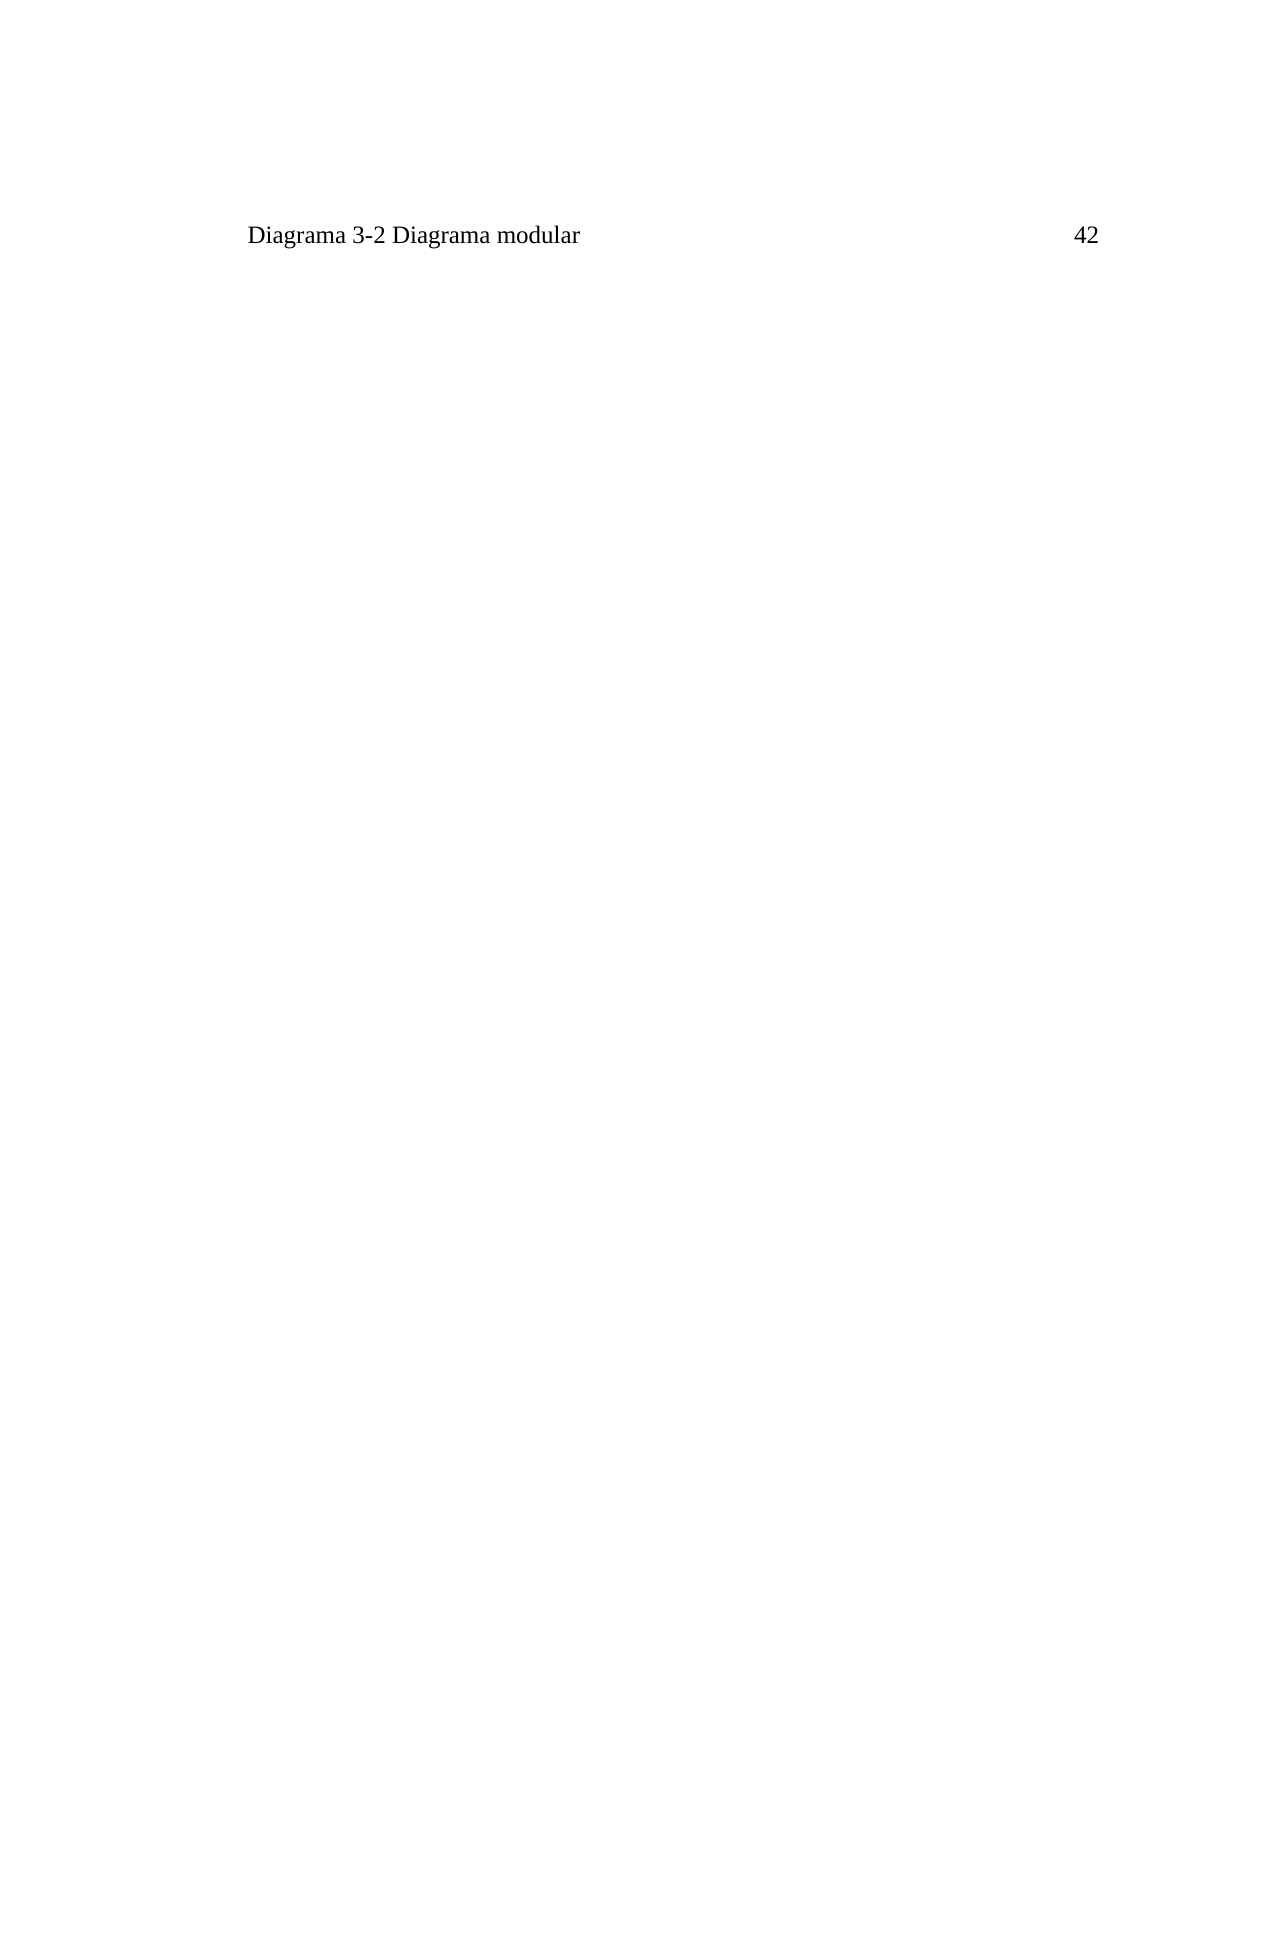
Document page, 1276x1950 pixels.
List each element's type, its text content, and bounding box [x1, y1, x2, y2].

table_cell [1063, 177, 1126, 220]
table_cell [236, 177, 1063, 220]
table_cell 42 [1063, 220, 1126, 263]
table_cell Diagrama 3-2 Diagrama modular [236, 220, 1063, 263]
